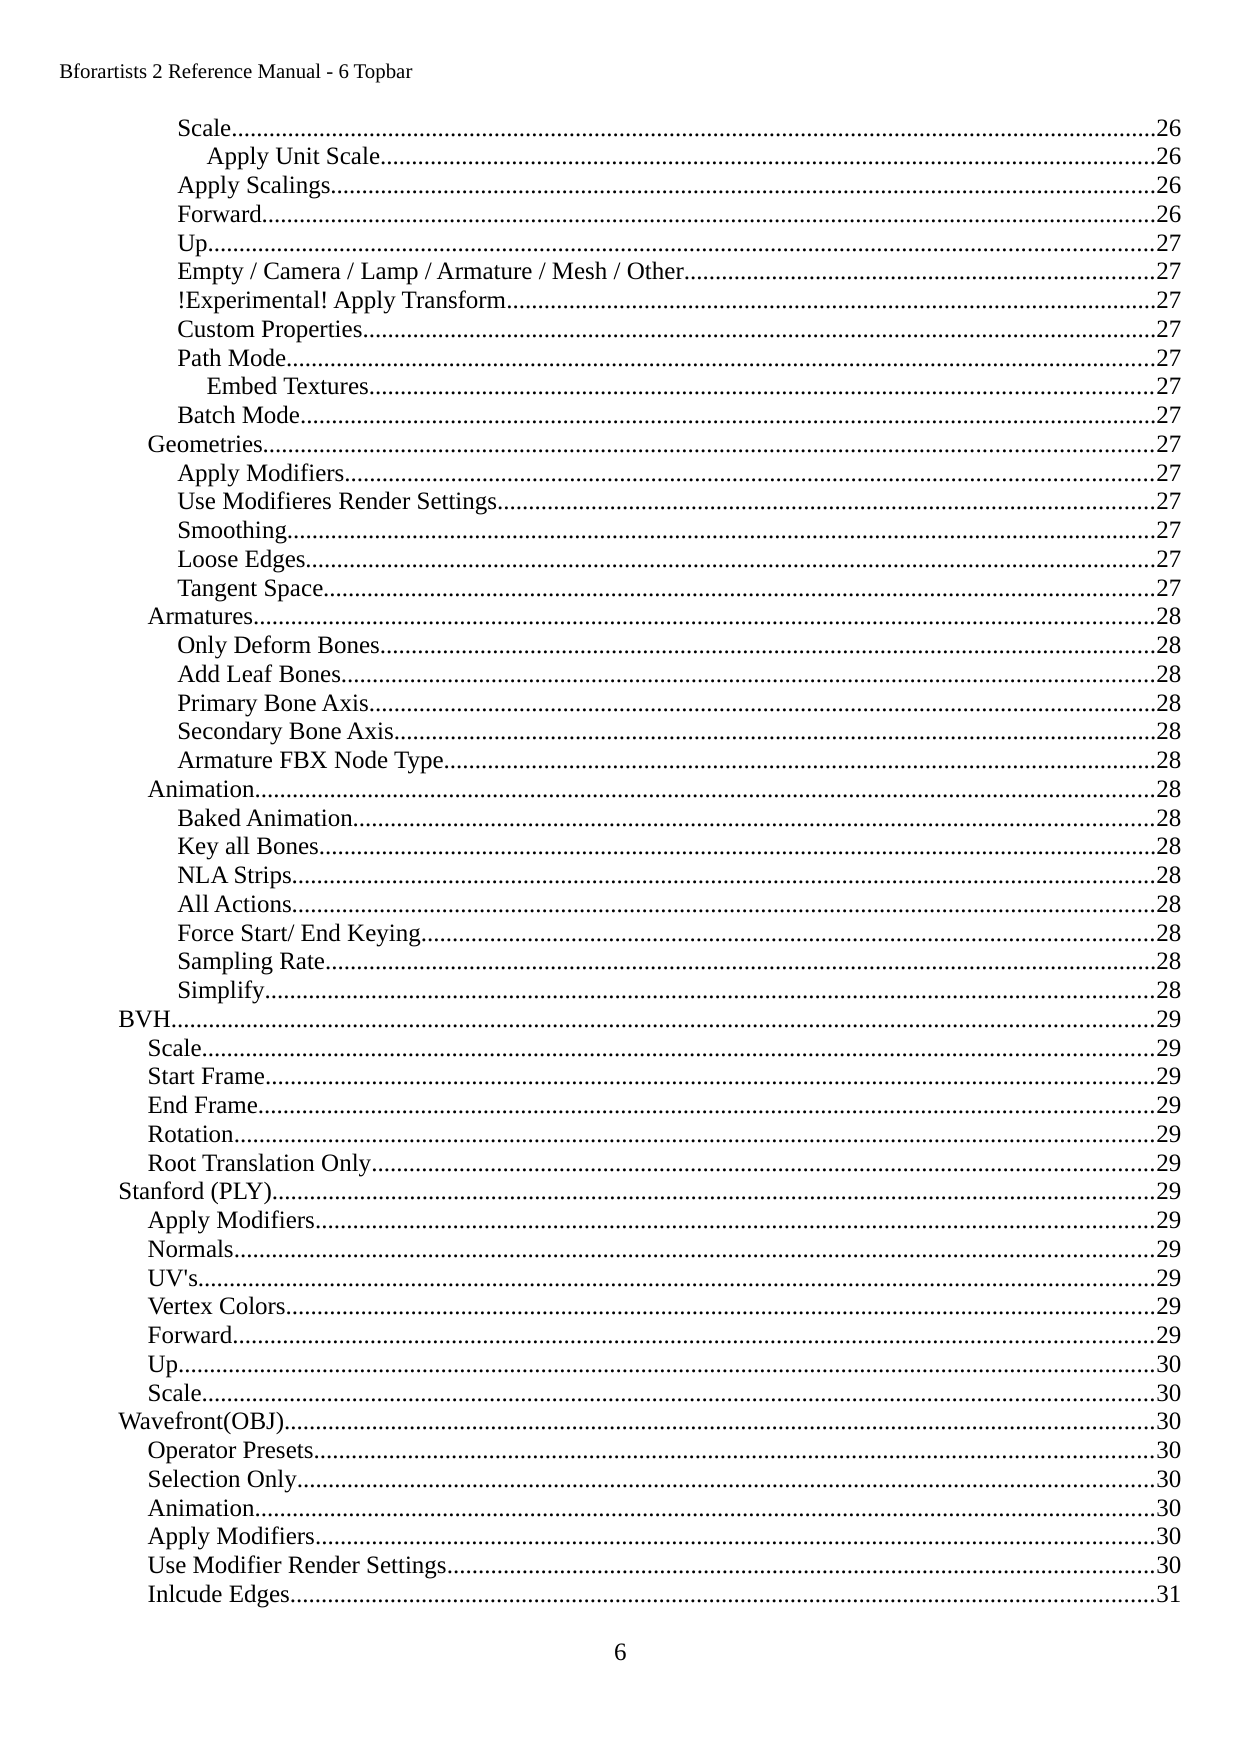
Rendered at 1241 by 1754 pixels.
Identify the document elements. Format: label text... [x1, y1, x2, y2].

text Operator Presets 30 [147, 1435, 1181, 1464]
text End Frame 29 [147, 1090, 1181, 1119]
text !Experimental! Apply Transform 27 [177, 285, 1181, 314]
text Vertex Colors 29 [147, 1291, 1181, 1320]
text UV's 29 [147, 1263, 1181, 1291]
text Only Deform Bones 28 [177, 630, 1181, 659]
text Smoothing 27 [177, 515, 1181, 544]
text Armatures 28 [147, 601, 1181, 630]
text Scale 29 [147, 1033, 1181, 1061]
text Normals 29 [147, 1234, 1181, 1263]
text Baked Animation 28 [177, 803, 1181, 831]
text Apply Modifiers 27 [177, 458, 1181, 486]
text Up 27 [177, 228, 1181, 256]
text Apply Unit Scale 26 [206, 141, 1181, 170]
text Loose Edges 27 [177, 544, 1181, 573]
text Scale 26 [177, 113, 1181, 141]
text Root Translation Only 29 [147, 1148, 1181, 1176]
text Stanford (PLY) 29 [118, 1176, 1181, 1205]
text Sampling Rate 28 [177, 946, 1181, 975]
text Inlcude Edges 31 [147, 1579, 1181, 1608]
text Use Modifier Render Settings 30 [147, 1550, 1181, 1579]
text Force Start/ End Keying 28 [177, 918, 1181, 946]
text Embed Textures 27 [206, 371, 1181, 400]
text Custom Properties 27 [177, 314, 1181, 343]
text Tangent Space 27 [177, 573, 1181, 601]
text BVH 29 [118, 1004, 1181, 1033]
text Add Leaf Bones 28 [177, 659, 1181, 688]
text Forward 26 [177, 199, 1181, 228]
text Simplify 28 [177, 975, 1181, 1004]
text Apply Modifiers 30 [147, 1521, 1181, 1550]
text Scale 30 [147, 1378, 1181, 1406]
text Primary Bone Axis 28 [177, 688, 1181, 716]
text Apply Scalings 26 [177, 170, 1181, 199]
text Armature FBX Node Type 28 [177, 745, 1181, 774]
text Batch Mode 27 [177, 400, 1181, 429]
text Secondary Bone Axis 28 [177, 716, 1181, 745]
text Forward 29 [147, 1320, 1181, 1349]
text Animation 28 [147, 774, 1181, 803]
text Use Modifieres Render Settings 27 [177, 486, 1181, 515]
text All Actions 28 [177, 889, 1181, 918]
text Apply Modifiers 29 [147, 1205, 1181, 1234]
text Wavefront(OBJ) 30 [118, 1406, 1181, 1435]
text Start Frame 29 [147, 1061, 1181, 1090]
text Empty / Camera / Lamp / Armature / Mesh / Other 27 [177, 256, 1181, 285]
text Rotation 29 [147, 1119, 1181, 1148]
text Up 30 [147, 1349, 1181, 1378]
text Geometries 27 [147, 429, 1181, 458]
text Animation 30 [147, 1493, 1181, 1521]
text Key all Bones 28 [177, 831, 1181, 860]
text Selection Only 30 [147, 1464, 1181, 1493]
text Path Mode 27 [177, 343, 1181, 371]
text NLA Strips 28 [177, 860, 1181, 889]
